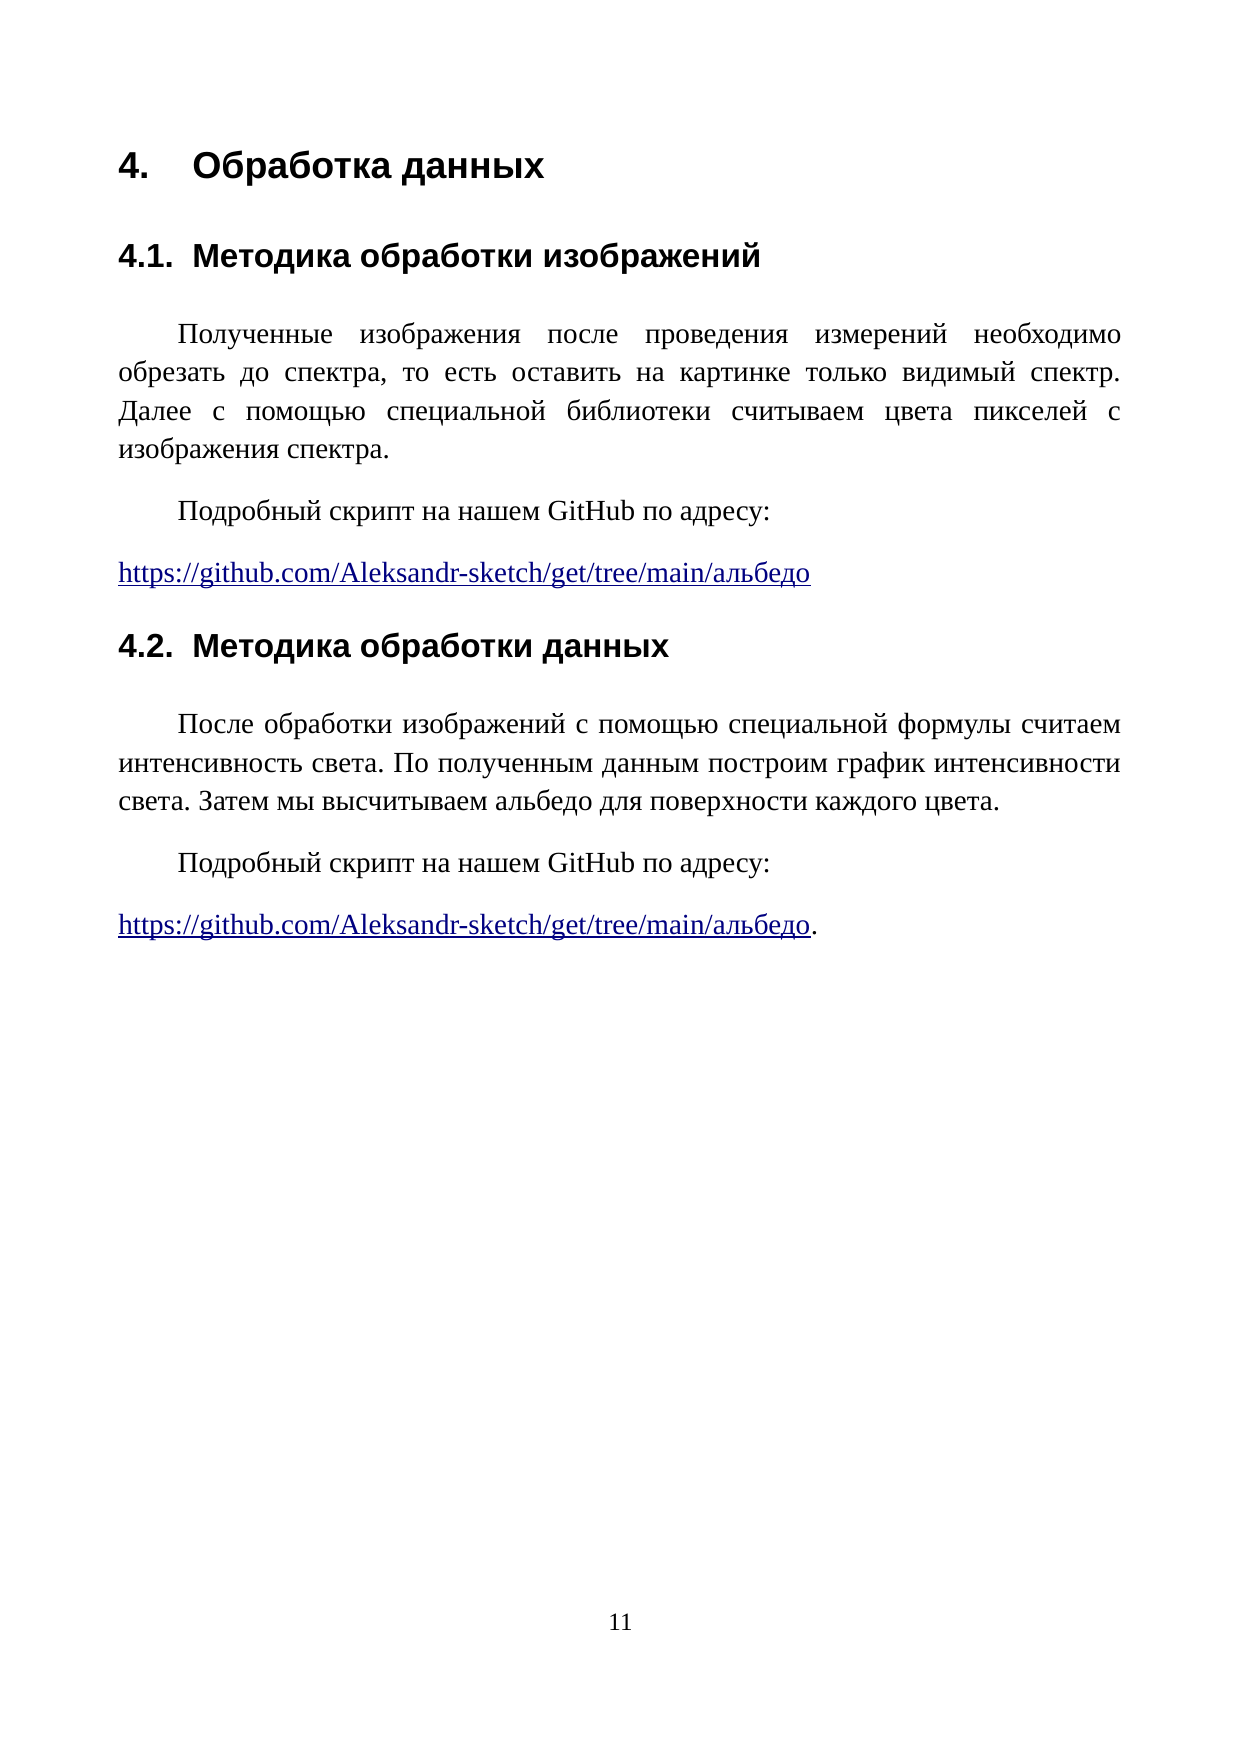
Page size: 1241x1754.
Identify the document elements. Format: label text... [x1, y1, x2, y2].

text Подробный скрипт на нашем GitHub по адресу: [118, 493, 1122, 527]
text Полученные изображения после проведения измерений необходимо обрезать до спектра, то есть оставить на картинке только видимый спектр. Далее с помощью специальной библиотеки считываем цвета пикселей с изображения спектра. [118, 316, 1122, 465]
subtitle Методика обработки данных [118, 627, 1122, 665]
text https://github.com/Aleksandr-sketch/get/tree/main/альбедо [118, 556, 1122, 589]
subtitle Обработка данных [118, 143, 1122, 186]
text Подробный скрипт на нашем GitHub по адресу: [118, 845, 1122, 879]
text После обработки изображений с помощью специальной формулы считаем интенсивность света. По полученным данным построим график интенсивности света. Затем мы высчитываем альбедо для поверхности каждого цвета. [118, 706, 1122, 817]
text https://github.com/Aleksandr-sketch/get/tree/main/альбедо. [118, 907, 1122, 941]
subtitle Методика обработки изображений [118, 236, 1122, 274]
